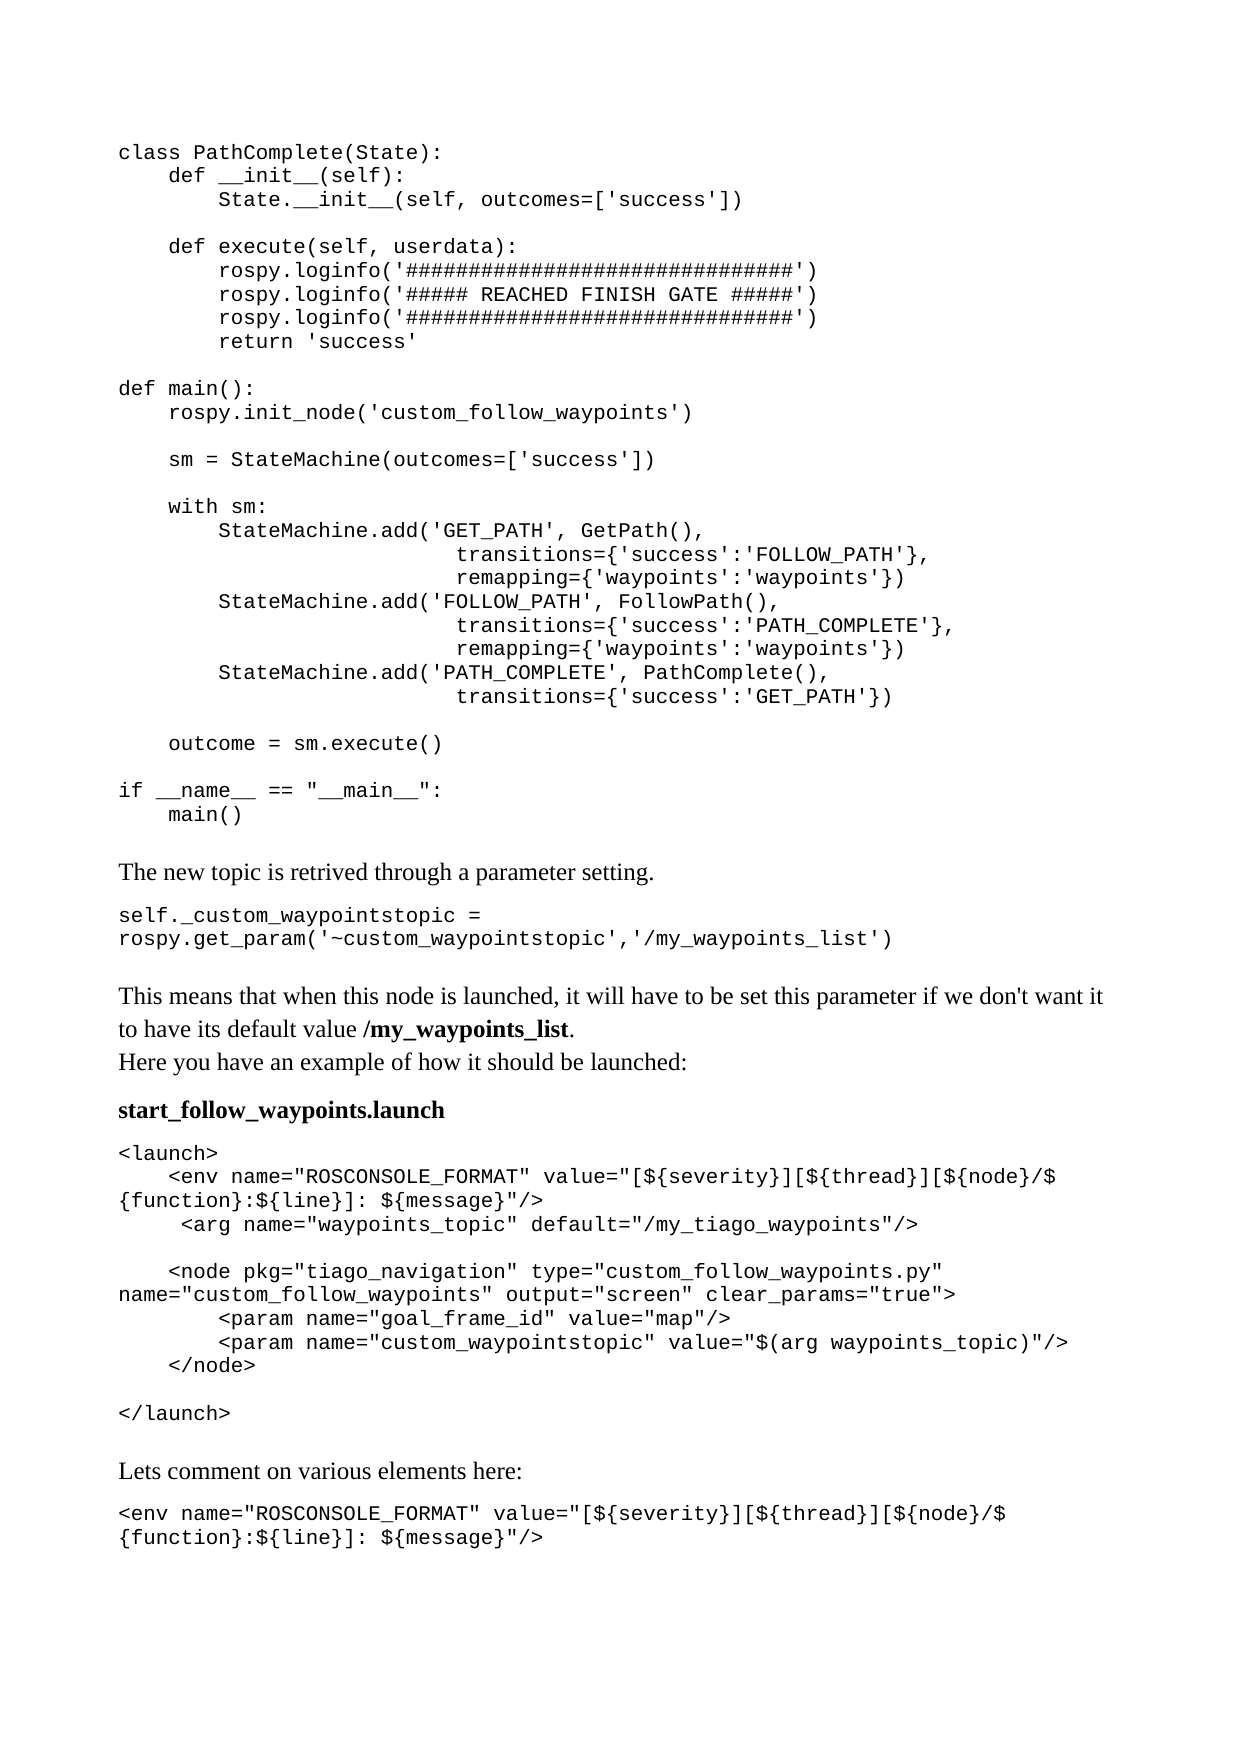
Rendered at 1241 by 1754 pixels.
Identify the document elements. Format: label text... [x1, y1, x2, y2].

text <param name="custom_waypointstopic" value="$(arg waypoints_topic)"/> [118, 1332, 1122, 1355]
text return 'success' [118, 331, 1122, 354]
text with sm: [118, 496, 1122, 520]
text remapping={'waypoints':'waypoints'}) [118, 638, 1122, 662]
text State.__init__(self, outcomes=['success']) [118, 189, 1122, 213]
text The new topic is retrived through a parameter setting. [118, 857, 1122, 886]
text rospy.init_node('custom_follow_waypoints') [118, 402, 1122, 426]
text </node> [118, 1355, 1122, 1379]
text rospy.loginfo('###############################') [118, 260, 1122, 284]
text <param name="goal_frame_id" value="map"/> [118, 1308, 1122, 1332]
text outcome = sm.execute() [118, 733, 1122, 757]
text main() [118, 804, 1122, 827]
text This means that when this node is launched, it will have to be set this parameter if we don't want it to have its default value /my_waypoints_list. Here you have an example of how it should be launched: [118, 981, 1122, 1076]
text <env name="ROSCONSOLE_FORMAT" value="[${severity}][${thread}][${node}/${function}:${line}]: ${message}"/> [118, 1503, 1122, 1551]
text StateMachine.add('FOLLOW_PATH', FollowPath(), [118, 591, 1122, 615]
text StateMachine.add('GET_PATH', GetPath(), [118, 520, 1122, 544]
text Lets comment on various elements here: [118, 1456, 1122, 1484]
text transitions={'success':'PATH_COMPLETE'}, [118, 615, 1122, 638]
text rospy.loginfo('##### REACHED FINISH GATE #####') [118, 284, 1122, 307]
text class PathComplete(State): [118, 142, 1122, 165]
text if __name__ == "__main__": [118, 780, 1122, 804]
text transitions={'success':'GET_PATH'}) [118, 686, 1122, 709]
text </launch> [118, 1403, 1122, 1426]
text <node pkg="tiago_navigation" type="custom_follow_waypoints.py" name="custom_follow_waypoints" output="screen" clear_params="true"> [118, 1261, 1122, 1308]
text <launch> [118, 1143, 1122, 1166]
text <arg name="waypoints_topic" default="/my_tiago_waypoints"/> [118, 1213, 1122, 1237]
text start_follow_waypoints.launch [118, 1095, 1122, 1124]
text StateMachine.add('PATH_COMPLETE', PathComplete(), [118, 662, 1122, 686]
text transitions={'success':'FOLLOW_PATH'}, [118, 544, 1122, 567]
text self._custom_waypointstopic = rospy.get_param('~custom_waypointstopic','/my_waypoints_list') [118, 904, 1122, 952]
text rospy.loginfo('###############################') [118, 307, 1122, 331]
text remapping={'waypoints':'waypoints'}) [118, 567, 1122, 591]
text sm = StateMachine(outcomes=['success']) [118, 449, 1122, 473]
text <env name="ROSCONSOLE_FORMAT" value="[${severity}][${thread}][${node}/${function}:${line}]: ${message}"/> [118, 1166, 1122, 1213]
text def main(): [118, 378, 1122, 402]
text def execute(self, userdata): [118, 236, 1122, 260]
text def __init__(self): [118, 165, 1122, 189]
